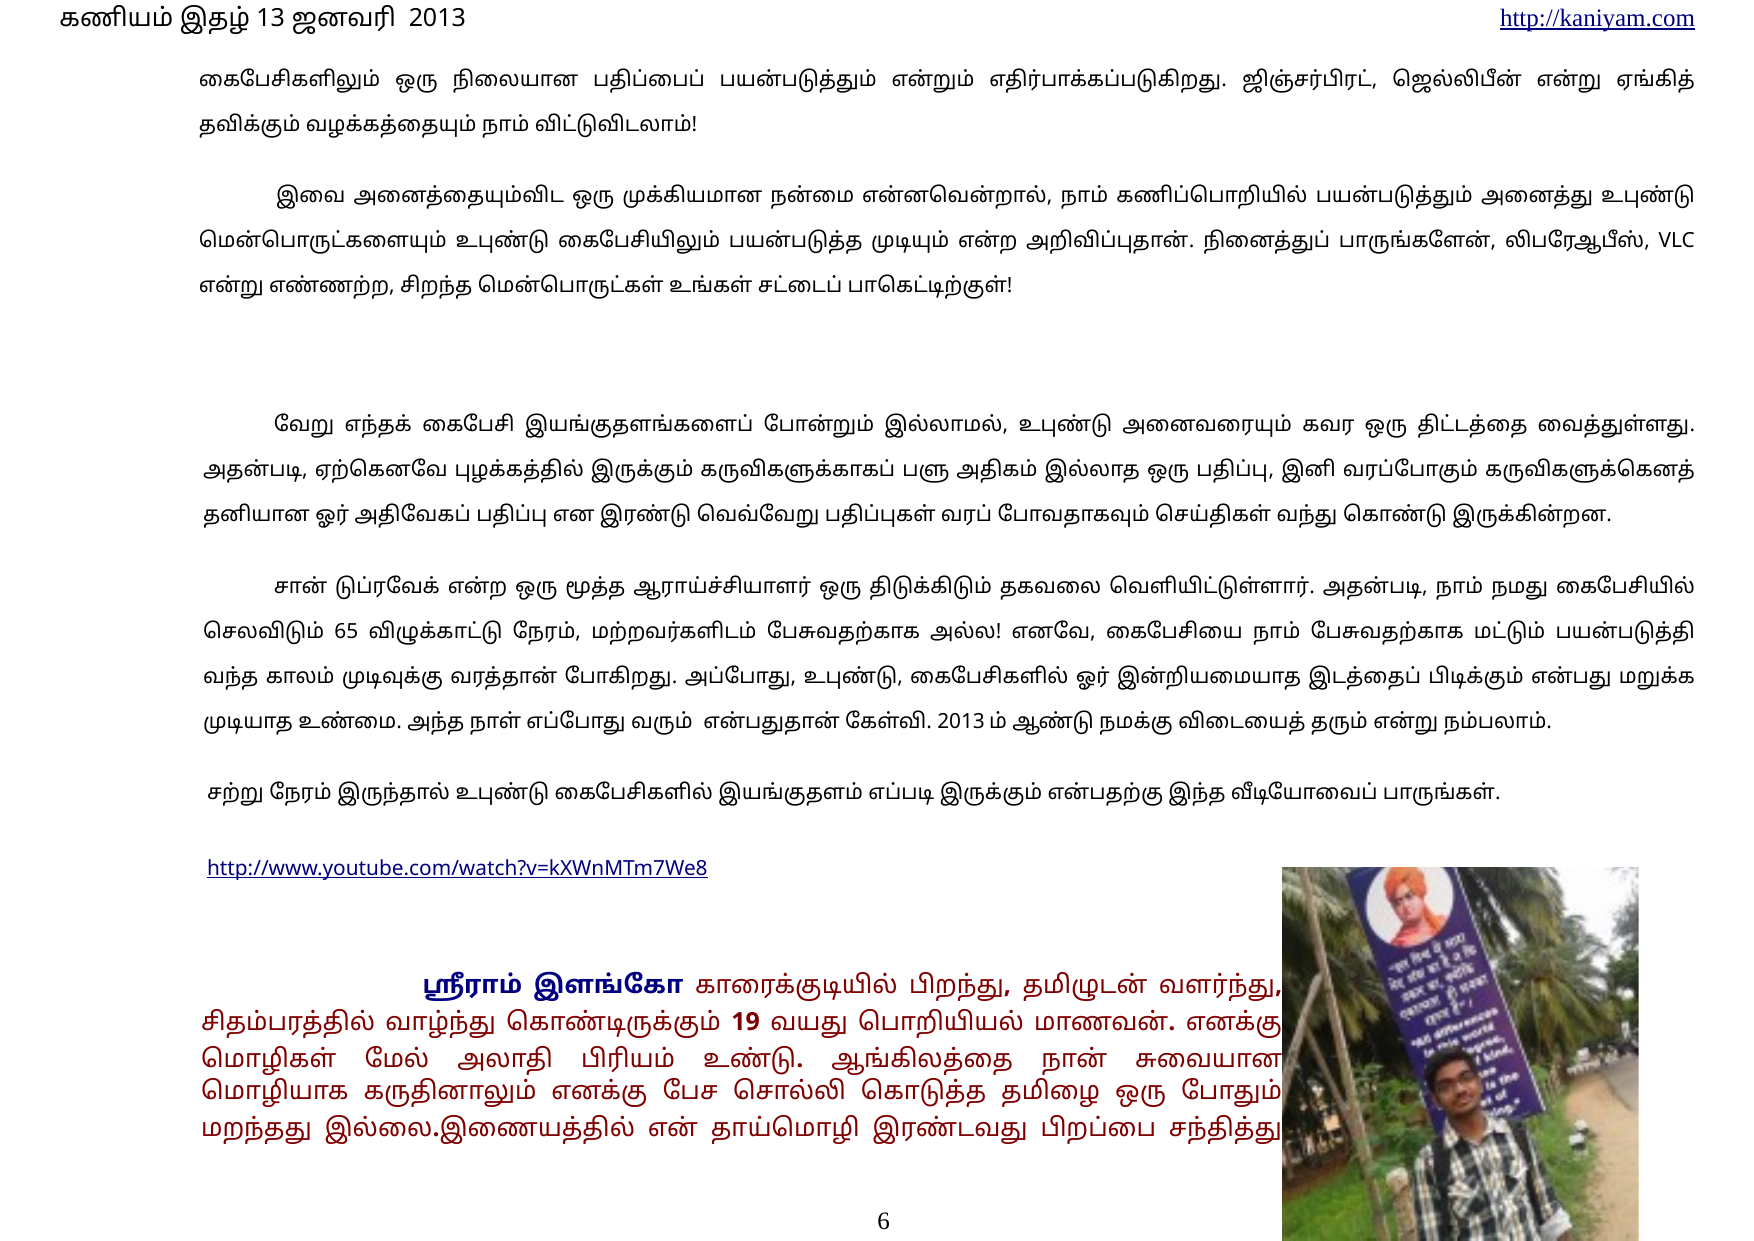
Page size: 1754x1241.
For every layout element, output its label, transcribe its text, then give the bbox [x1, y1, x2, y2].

picture [1282, 867, 1639, 1241]
text சற்று நேரம் இருந்தால் உபுண்டு கைபேசிகளில் இயங்குதளம் எப்படி இருக்கும் என்பதற்கு இந்த வீடியோவைப் பாருங்கள். [59, 777, 1695, 808]
text [1639, 966, 1695, 1147]
text ஸ்ரீராம் இளங்கோ காரைக்குடியில் பிறந்து, தமிழுடன் வளர்ந்து, சிதம்பரத்தில் வாழ்ந்து கொண்டிருக்கும் 19 வயது பொறியியல் மாணவன். எனக்கு மொழிகள் மேல் அலாதி பிரியம் உண்டு. ஆங்கிலத்தை நான் சுவையான மொழியாக கருதினாலும் எனக்கு பேச சொல்லி கொடுத்த தமிழை ஒரு போதும் மறந்தது இல்லை.இணையத்தில் என் தாய்மொழி இரண்டவது பிறப்பை சந்தித்து [201, 966, 1282, 1147]
text இவை அனைத்தையும்விட ஒரு முக்கியமான நன்மை என்னவென்றால், நாம் கணிப்பொறியில் பயன்படுத்தும் அனைத்து உபுண்டு மென்பொருட்களையும் உபுண்டு கைபேசியிலும் பயன்படுத்த முடியும் என்ற அறிவிப்புதான். நினைத்துப் பாருங்களேன், லிபரேஆபீஸ், VLC என்று எண்ணற்ற, சிறந்த மென்பொருட்கள் உங்கள் சட்டைப் பாகெட்டிற்குள்! [199, 181, 1695, 301]
text கைபேசிகளிலும் ஒரு நிலையான பதிப்பைப் பயன்படுத்தும் என்றும் எதிர்பாக்கப்படுகிறது. ஜிஞ்சர்பிரட், ஜெல்லிபீன் என்று ஏங்கித் தவிக்கும் வழக்கத்தையும் நாம் விட்டுவிடலாம்! [199, 64, 1695, 140]
text சான் டுப்ரவேக் என்ற ஒரு மூத்த ஆராய்ச்சியாளர் ஒரு திடுக்கிடும் தகவலை வெளியிட்டுள்ளார். அதன்படி, நாம் நமது கைபேசியில் செலவிடும் 65 விழுக்காட்டு நேரம், மற்றவர்களிடம் பேசுவதற்காக அல்ல! எனவே, கைபேசியை நாம் பேசுவதற்காக மட்டும் பயன்படுத்தி வந்த காலம் முடிவுக்கு வரத்தான் போகிறது. அப்போது, உபுண்டு, கைபேசிகளில் ஓர் இன்றியமையாத இடத்தைப் பிடிக்கும் என்பது மறுக்க முடியாத உண்மை. அந்த நாள் எப்போது வரும் என்பதுதான் கேள்வி. 2013ம் ஆண்டு நமக்கு விடையைத் தரும் என்று நம்பலாம். [203, 571, 1695, 737]
text http://www.youtube.com/watch?v=kXWnMTm7We8 [59, 848, 1695, 882]
text வேறு எந்தக் கைபேசி இயங்குதளங்களைப் போன்றும் இல்லாமல், உபுண்டு அனைவரையும் கவர ஒரு திட்டத்தை வைத்துள்ளது. அதன்படி, ஏற்கெனவே புழக்கத்தில் இருக்கும் கருவிகளுக்காகப் பளு அதிகம் இல்லாத ஒரு பதிப்பு, இனி வரப்போகும் கருவிகளுக்கெனத் தனியான ஓர் அதிவேகப் பதிப்பு என இரண்டு வெவ்வேறு பதிப்புகள் வரப் போவதாகவும் செய்திகள் வந்து கொண்டு இருக்கின்றன. [203, 409, 1695, 530]
